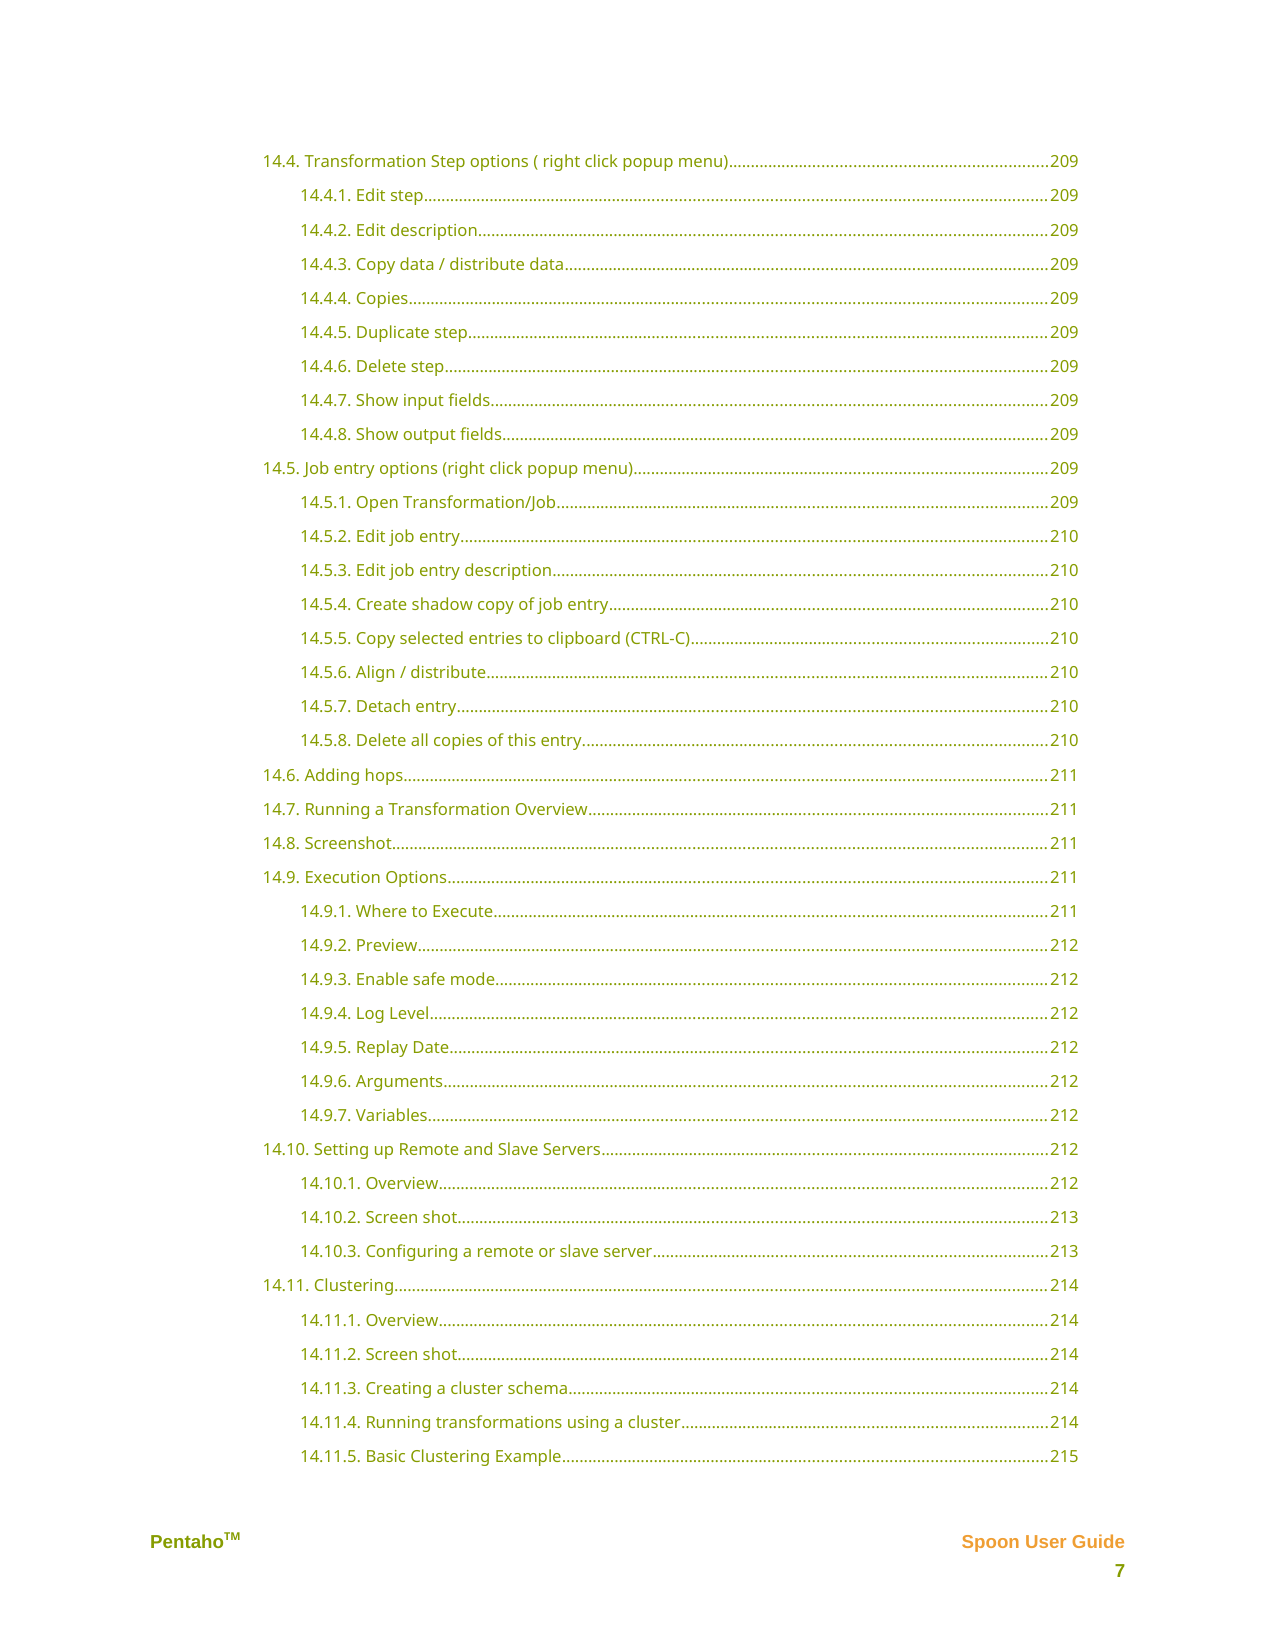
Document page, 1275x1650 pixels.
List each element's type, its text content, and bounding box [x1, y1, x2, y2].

text 14.9. Execution Options 211 [262, 865, 1125, 888]
text 14.5.7. Detach entry 210 [300, 695, 1125, 718]
text 14.11.5. Basic Clustering Example 215 [300, 1444, 1125, 1467]
text 14.4.8. Show output fields 209 [300, 422, 1125, 445]
text 14.6. Adding hops 211 [262, 763, 1125, 786]
text 14.10.3. Configuring a remote or slave server 213 [300, 1240, 1125, 1263]
text 14.5.5. Copy selected entries to clipboard (CTRL-C) 210 [300, 627, 1125, 649]
text 14.4.1. Edit step 209 [300, 184, 1125, 207]
text 14.5. Job entry options (right click popup menu) 209 [262, 457, 1125, 479]
text 14.9.5. Replay Date 212 [300, 1036, 1125, 1058]
text 14.9.2. Preview 212 [300, 933, 1125, 956]
text 14.7. Running a Transformation Overview 211 [262, 797, 1125, 820]
text 14.4.5. Duplicate step 209 [300, 320, 1125, 343]
text 14.5.2. Edit job entry 210 [300, 525, 1125, 547]
text 14.4.6. Delete step 209 [300, 354, 1125, 377]
text 14.9.7. Variables 212 [300, 1104, 1125, 1126]
text 14.5.1. Open Transformation/Job 209 [300, 491, 1125, 513]
text 14.10.1. Overview 212 [300, 1172, 1125, 1194]
text 14.4. Transformation Step options ( right click popup menu) 209 [262, 150, 1125, 173]
text 14.4.4. Copies 209 [300, 286, 1125, 309]
text 14.8. Screenshot 211 [262, 831, 1125, 854]
text 14.11.1. Overview 214 [300, 1308, 1125, 1331]
text 14.9.4. Log Level 212 [300, 1002, 1125, 1024]
text 14.10.2. Screen shot 213 [300, 1206, 1125, 1229]
text 14.10. Setting up Remote and Slave Servers 212 [262, 1138, 1125, 1161]
text 14.9.1. Where to Execute 211 [300, 899, 1125, 922]
text 14.4.7. Show input fields 209 [300, 388, 1125, 411]
text 14.5.3. Edit job entry description 210 [300, 559, 1125, 581]
text 14.11.3. Creating a cluster schema 214 [300, 1376, 1125, 1399]
text 14.11.2. Screen shot 214 [300, 1342, 1125, 1365]
text 14.5.4. Create shadow copy of job entry 210 [300, 593, 1125, 616]
text 14.5.8. Delete all copies of this entry. 210 [300, 729, 1125, 752]
text 14.11.4. Running transformations using a cluster 214 [300, 1410, 1125, 1433]
text 14.11. Clustering 214 [262, 1274, 1125, 1297]
text 14.4.3. Copy data / distribute data 209 [300, 252, 1125, 275]
text 14.9.3. Enable safe mode 212 [300, 967, 1125, 990]
text 14.5.6. Align / distribute 210 [300, 661, 1125, 684]
text 14.9.6. Arguments 212 [300, 1070, 1125, 1092]
text 14.4.2. Edit description 209 [300, 218, 1125, 241]
